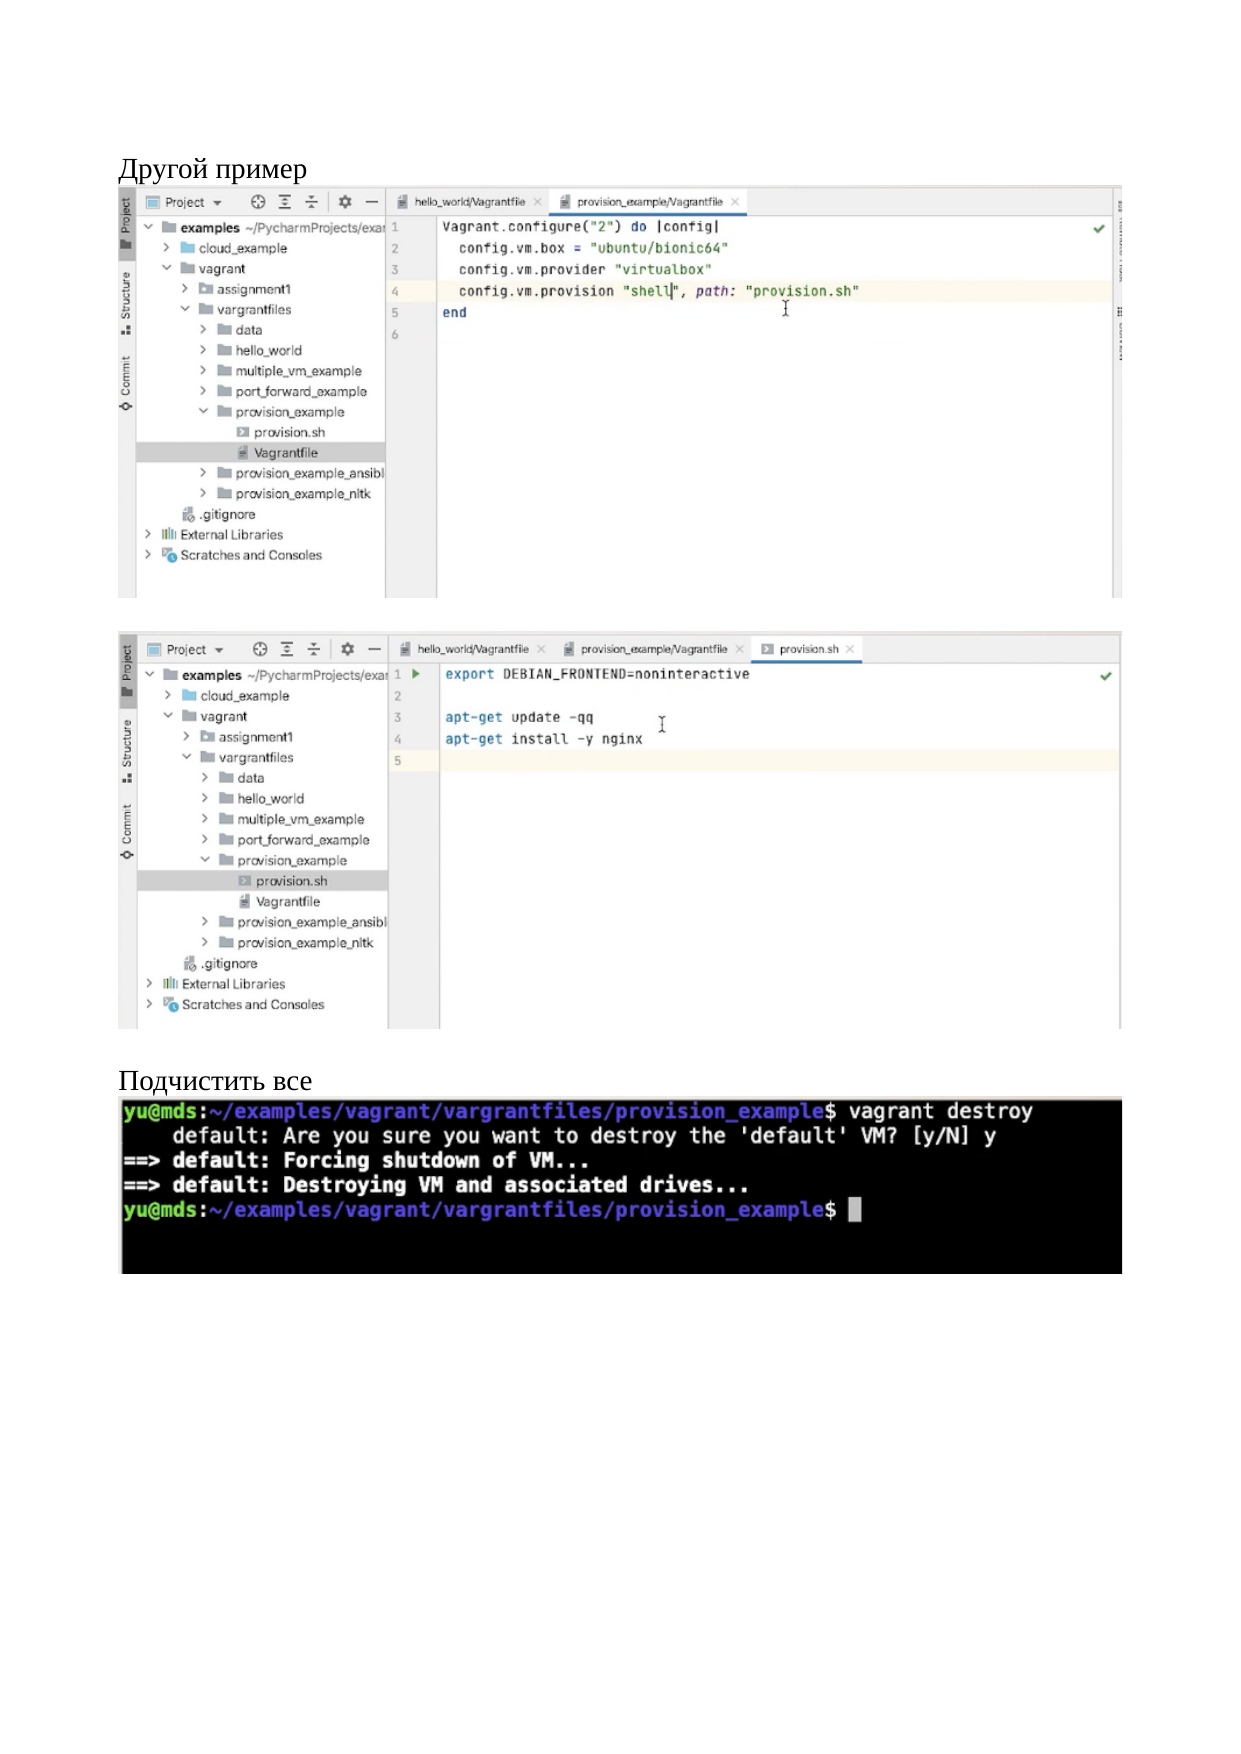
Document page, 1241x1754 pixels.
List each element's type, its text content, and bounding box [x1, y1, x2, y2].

picture [118, 631, 1123, 1029]
picture [118, 1096, 1123, 1274]
text Подчистить все [118, 1063, 1122, 1096]
text Другой пример [118, 152, 1122, 185]
picture [118, 185, 1123, 598]
